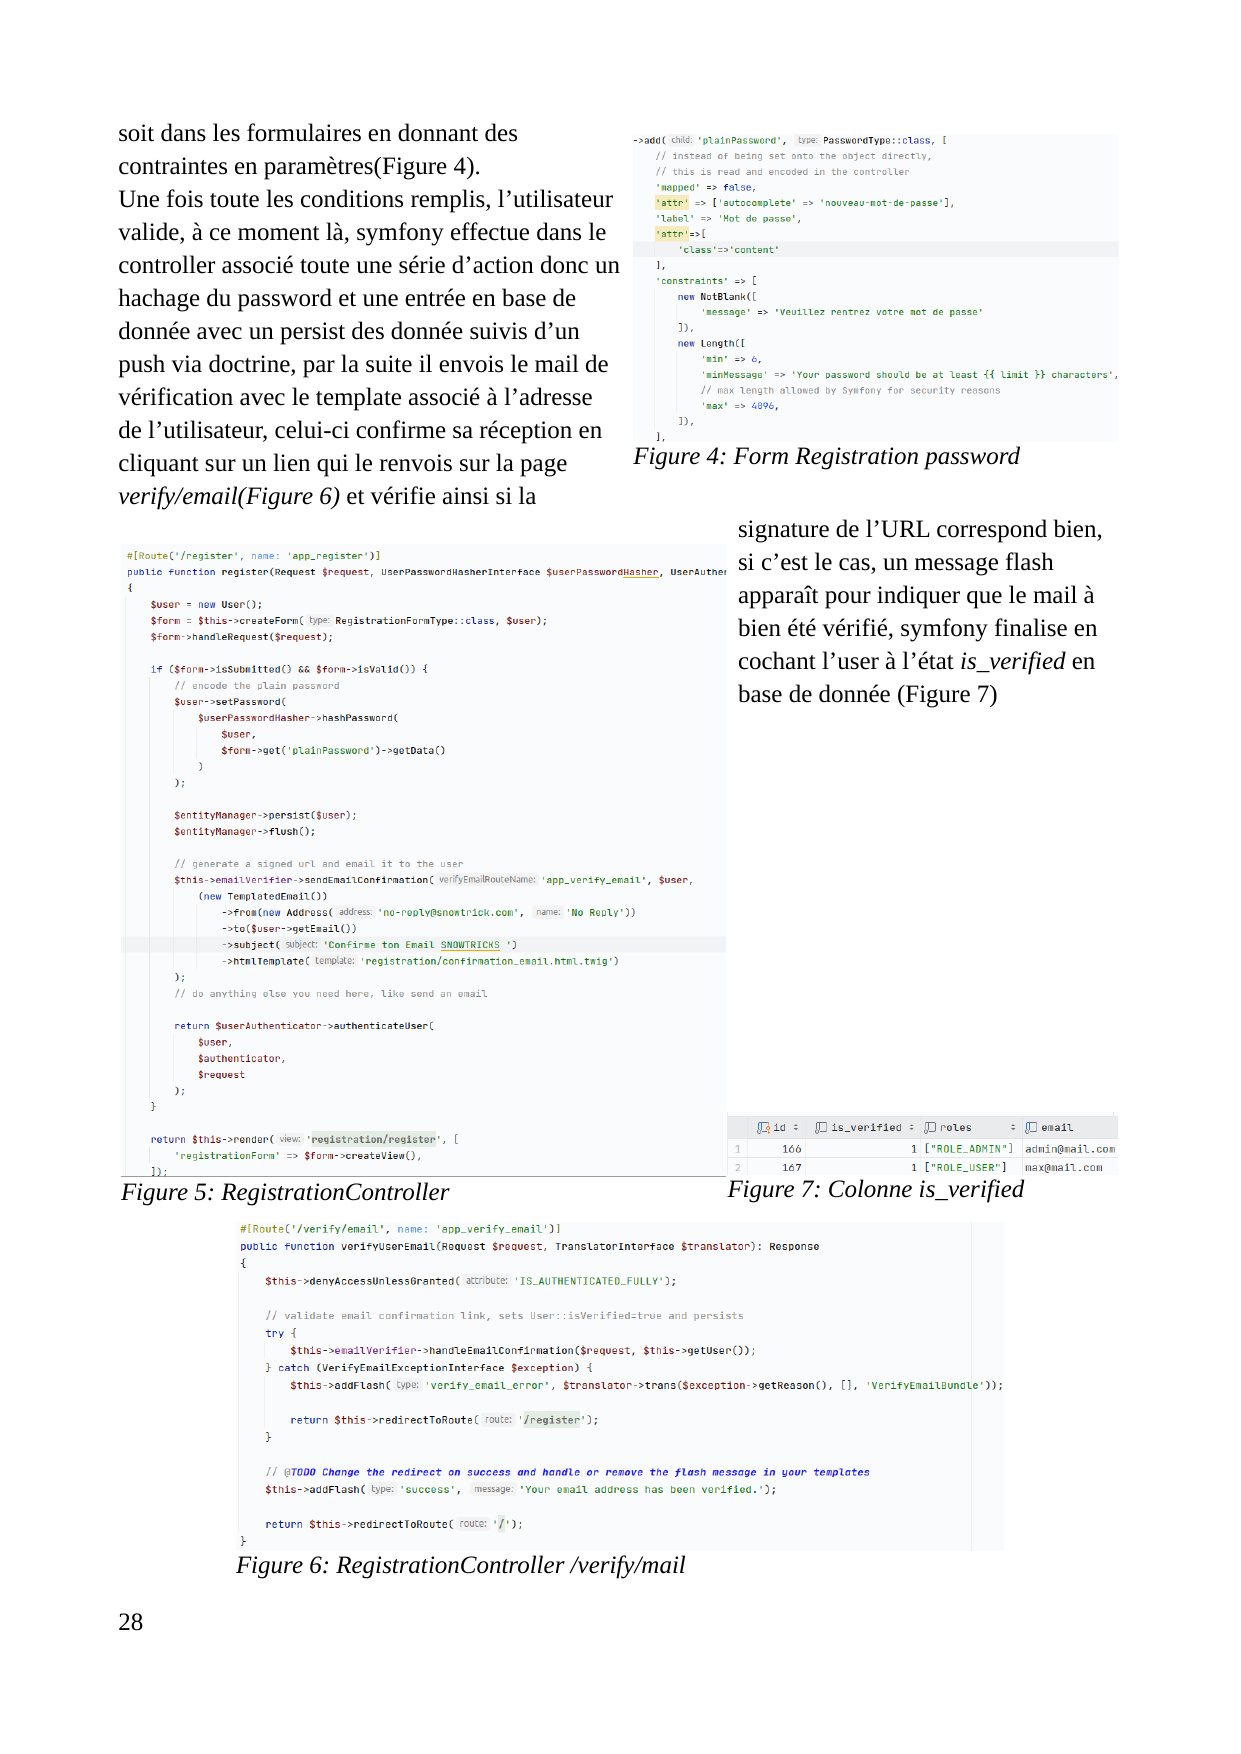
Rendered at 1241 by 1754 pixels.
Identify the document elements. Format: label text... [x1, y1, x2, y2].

text Figure 5: RegistrationController [121, 1177, 726, 1205]
picture [633, 134, 1119, 442]
picture [120, 544, 1118, 1177]
text Figure 7: Colonne is_verified [727, 1175, 1118, 1203]
picture [235, 1222, 1005, 1551]
text Figure 4: Form Registration password [633, 442, 1118, 470]
text Figure 6: RegistrationController /verify/mail [236, 1551, 1004, 1579]
text soit dans les formulaires en donnant des contraintes en paramètres(Figure 4). Une fois toute les conditions remplis, l’utilisateur valide, à ce moment là, symfony effectue dans le controller associé toute une série d’action donc un hachage du password et une entrée en base de donnée avec un persist des donnée suivis d’un push via doctrine, par la suite il envois le mail de vérification avec le template associé à l’adresse de l’utilisateur, celui-ci confirme sa réception en cliquant sur un lien qui le renvois sur la page verify/email(Figure 6) et vérifie ainsi si la signature de l’URL correspond bien, si c’est le cas, un message flash apparaît pour indiquer que le mail à bien été vérifié, symfony finalise en cochant l’user à l’état is_verified en base de donnée (Figure 7) [118, 118, 1122, 708]
